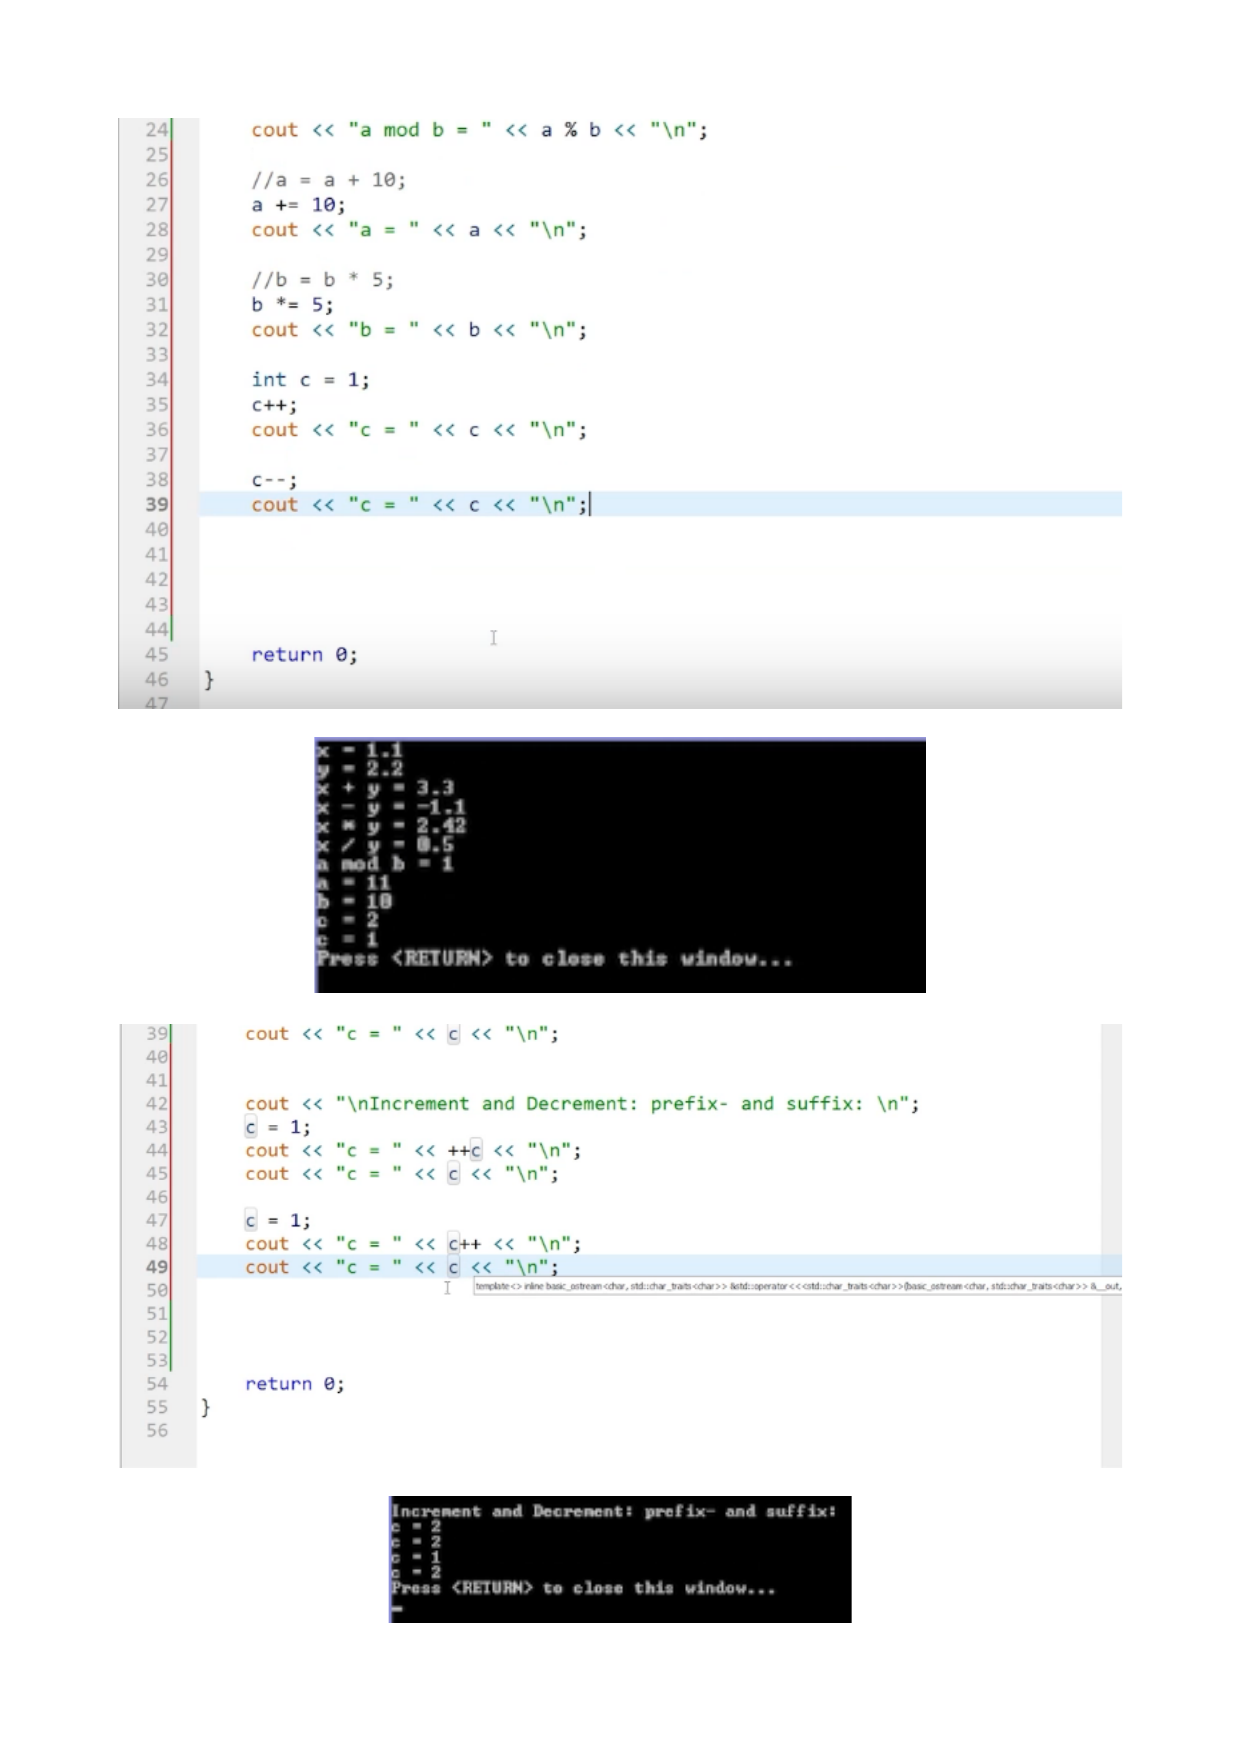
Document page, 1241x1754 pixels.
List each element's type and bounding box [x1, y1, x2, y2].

picture [314, 737, 926, 993]
picture [388, 1496, 852, 1623]
picture [118, 1024, 1123, 1468]
picture [118, 118, 1123, 709]
